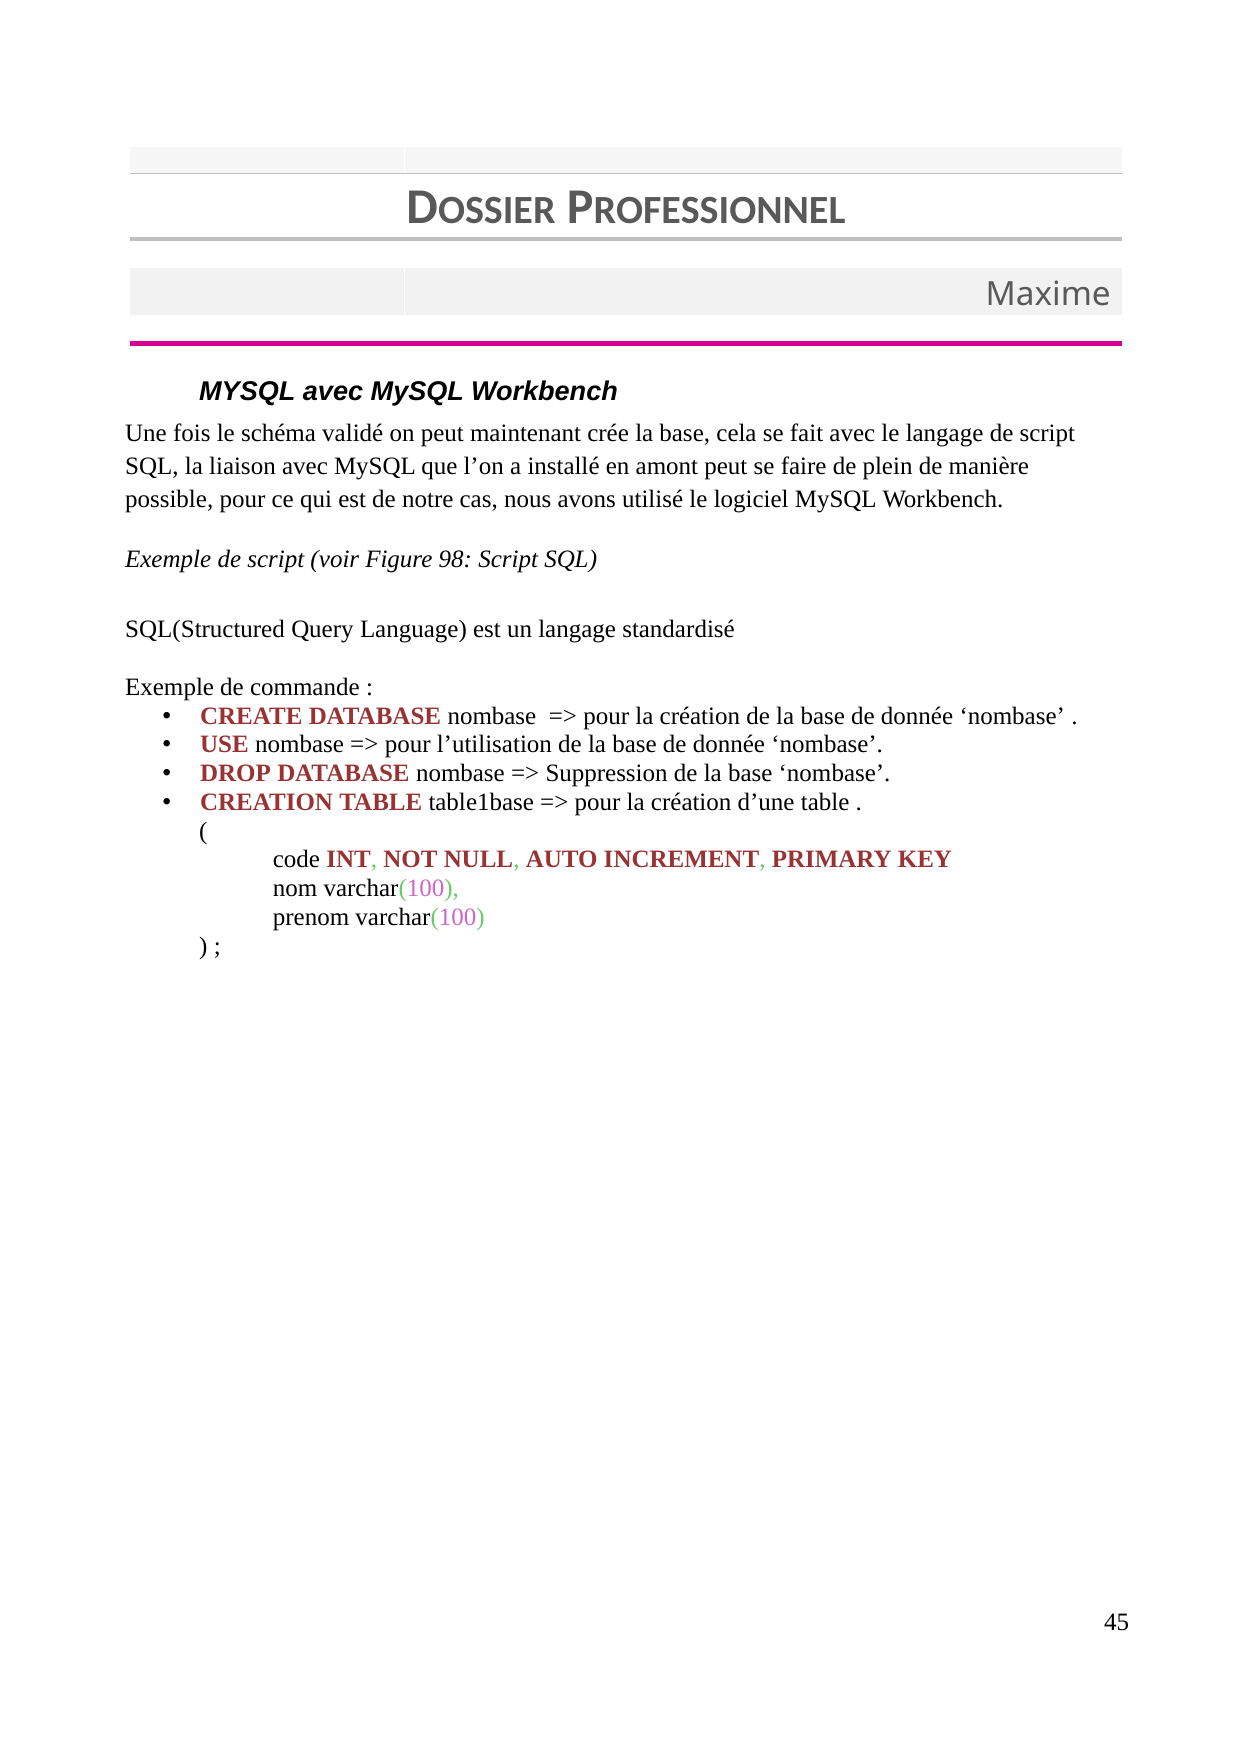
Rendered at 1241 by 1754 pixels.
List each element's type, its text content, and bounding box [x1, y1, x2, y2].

list CREATION TABLE table1base => pour la création d’une table . [162, 787, 1123, 816]
text prenom varchar(100) [125, 902, 1123, 931]
list CREATE DATABASE nombase => pour la création de la base de donnée ‘nombase’ . [162, 701, 1123, 729]
text Exemple de commande : [125, 672, 1123, 701]
list DROP DATABASE nombase => Suppression de la base ‘nombase’. [162, 758, 1123, 787]
text nom varchar(100), [125, 873, 1123, 902]
text Une fois le schéma validé on peut maintenant crée la base, cela se fait avec le langage de script SQL, la liaison avec MySQL que l’on a installé en amont peut se faire de plein de manière possible, pour ce qui est de notre cas, nous avons utilisé le logiciel MySQL Workbench. [125, 418, 1123, 513]
text code INT, NOT NULL, AUTO INCREMENT, PRIMARY KEY [125, 844, 1123, 873]
list USE nombase => pour l’utilisation de la base de donnée ‘nombase’. [162, 729, 1123, 758]
text ( [125, 816, 1123, 844]
text ) ; [125, 931, 1123, 959]
text Exemple de script (voir Figure 98: Script SQL) [125, 544, 1123, 573]
subtitle MYSQL avec MySQL Workbench [125, 374, 1123, 406]
text SQL(Structured Query Language) est un langage standardisé [125, 614, 1123, 643]
